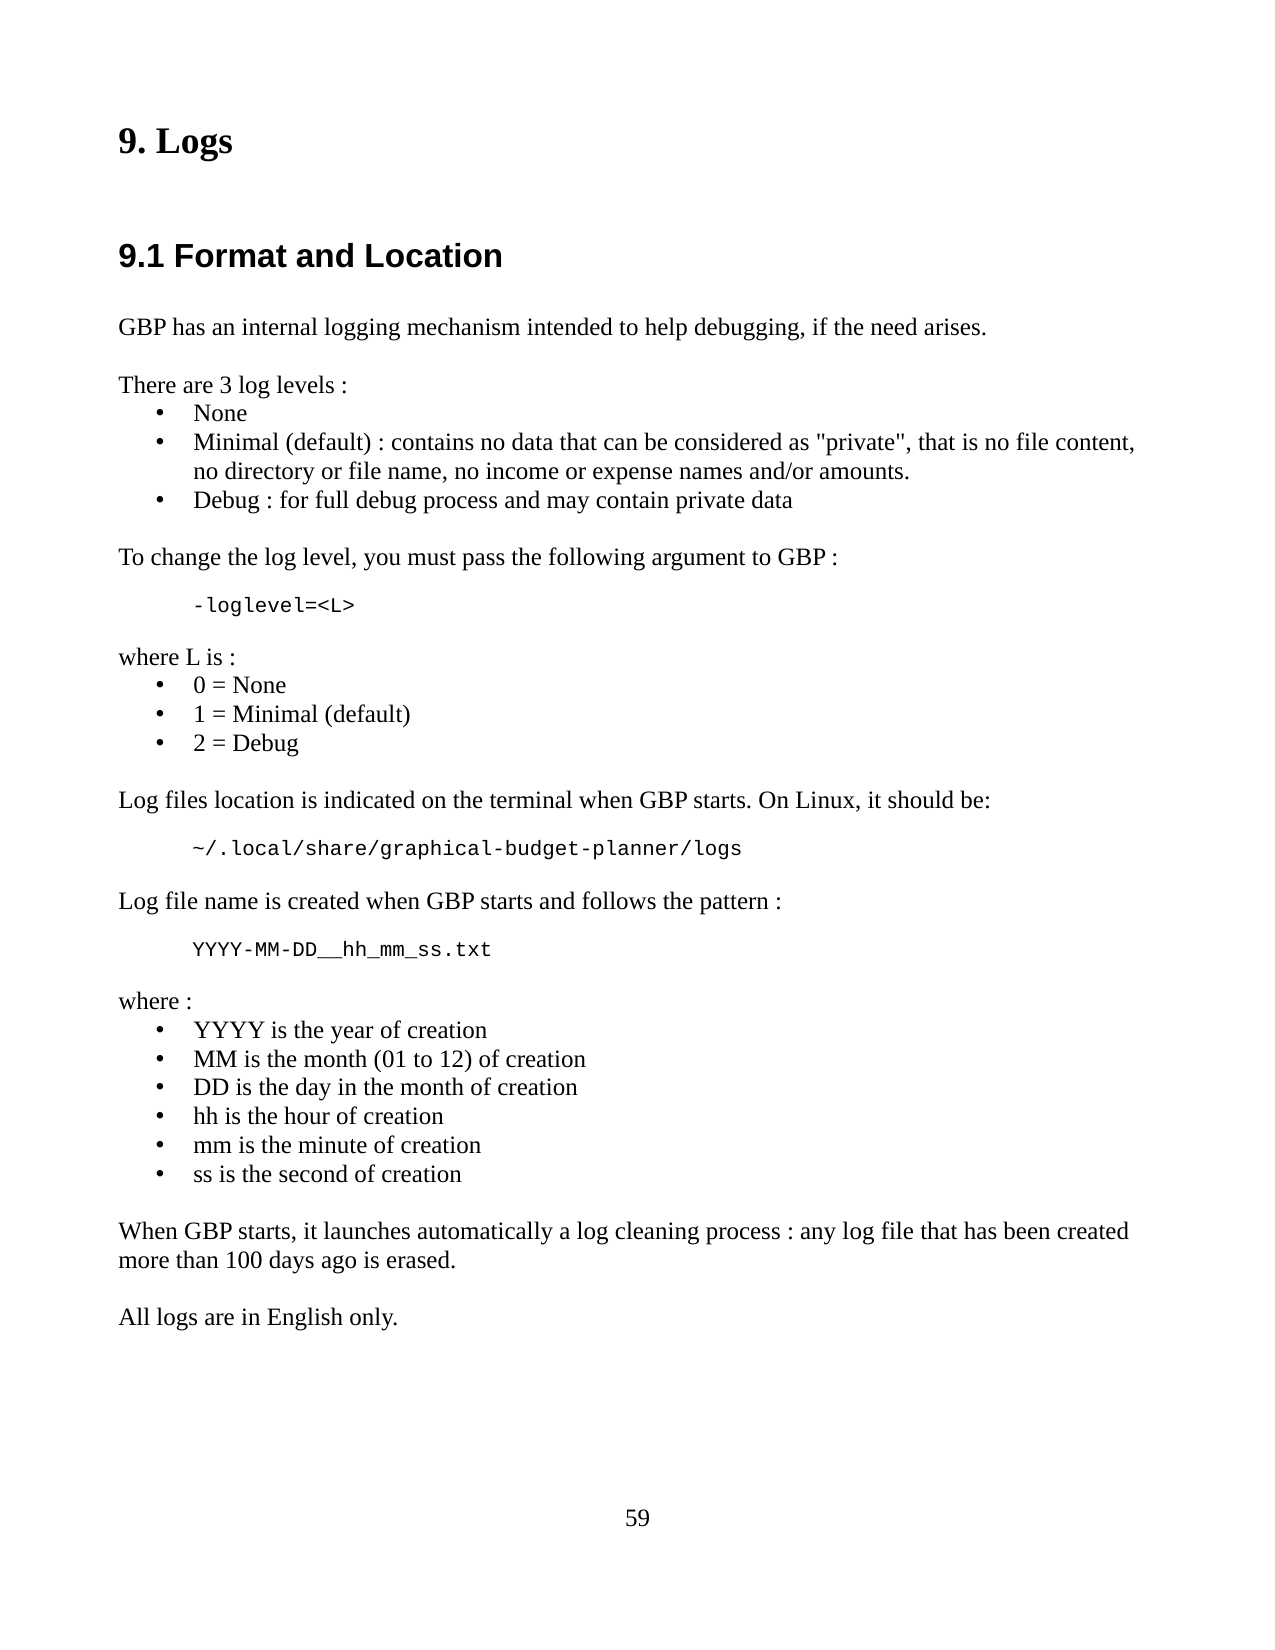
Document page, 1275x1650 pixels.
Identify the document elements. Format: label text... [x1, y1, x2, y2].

text GBP has an internal logging mechanism intended to help debugging, if the need arises. [118, 312, 1157, 341]
list None [156, 398, 1157, 427]
list YYYY is the year of creation [156, 1015, 1157, 1044]
text To change the log level, you must pass the following argument to GBP : [118, 542, 1157, 571]
text -loglevel=<L> [192, 594, 1157, 618]
subtitle Format and Location [118, 236, 1157, 275]
text Log file name is created when GBP starts and follows the pattern : [118, 886, 1157, 915]
list Minimal (default) : contains no data that can be considered as "private", that is no file content, no directory or file name, no income or expense names and/or amounts. [156, 427, 1157, 485]
list MM is the month (01 to 12) of creation [156, 1044, 1157, 1072]
list DD is the day in the month of creation [156, 1072, 1157, 1101]
text There are 3 log levels : [118, 370, 1157, 398]
list hh is the hour of creation [156, 1101, 1157, 1130]
list 2 = Debug [156, 728, 1157, 757]
text All logs are in English only. [118, 1302, 1157, 1331]
list mm is the minute of creation [156, 1130, 1157, 1159]
list Debug : for full debug process and may contain private data [156, 485, 1157, 513]
list 1 = Minimal (default) [156, 699, 1157, 728]
subtitle Logs [118, 118, 1157, 161]
text where L is : [118, 642, 1157, 671]
text Log files location is indicated on the terminal when GBP starts. On Linux, it should be: [118, 786, 1157, 814]
text where : [118, 986, 1157, 1015]
text When GBP starts, it launches automatically a log cleaning process : any log file that has been created more than 100 days ago is erased. [118, 1216, 1157, 1274]
text ~/.local/share/graphical-budget-planner/logs [192, 838, 1157, 862]
list 0 = None [156, 671, 1157, 699]
list ss is the second of creation [156, 1159, 1157, 1187]
text YYYY-MM-DD__hh_mm_ss.txt [192, 939, 1157, 963]
